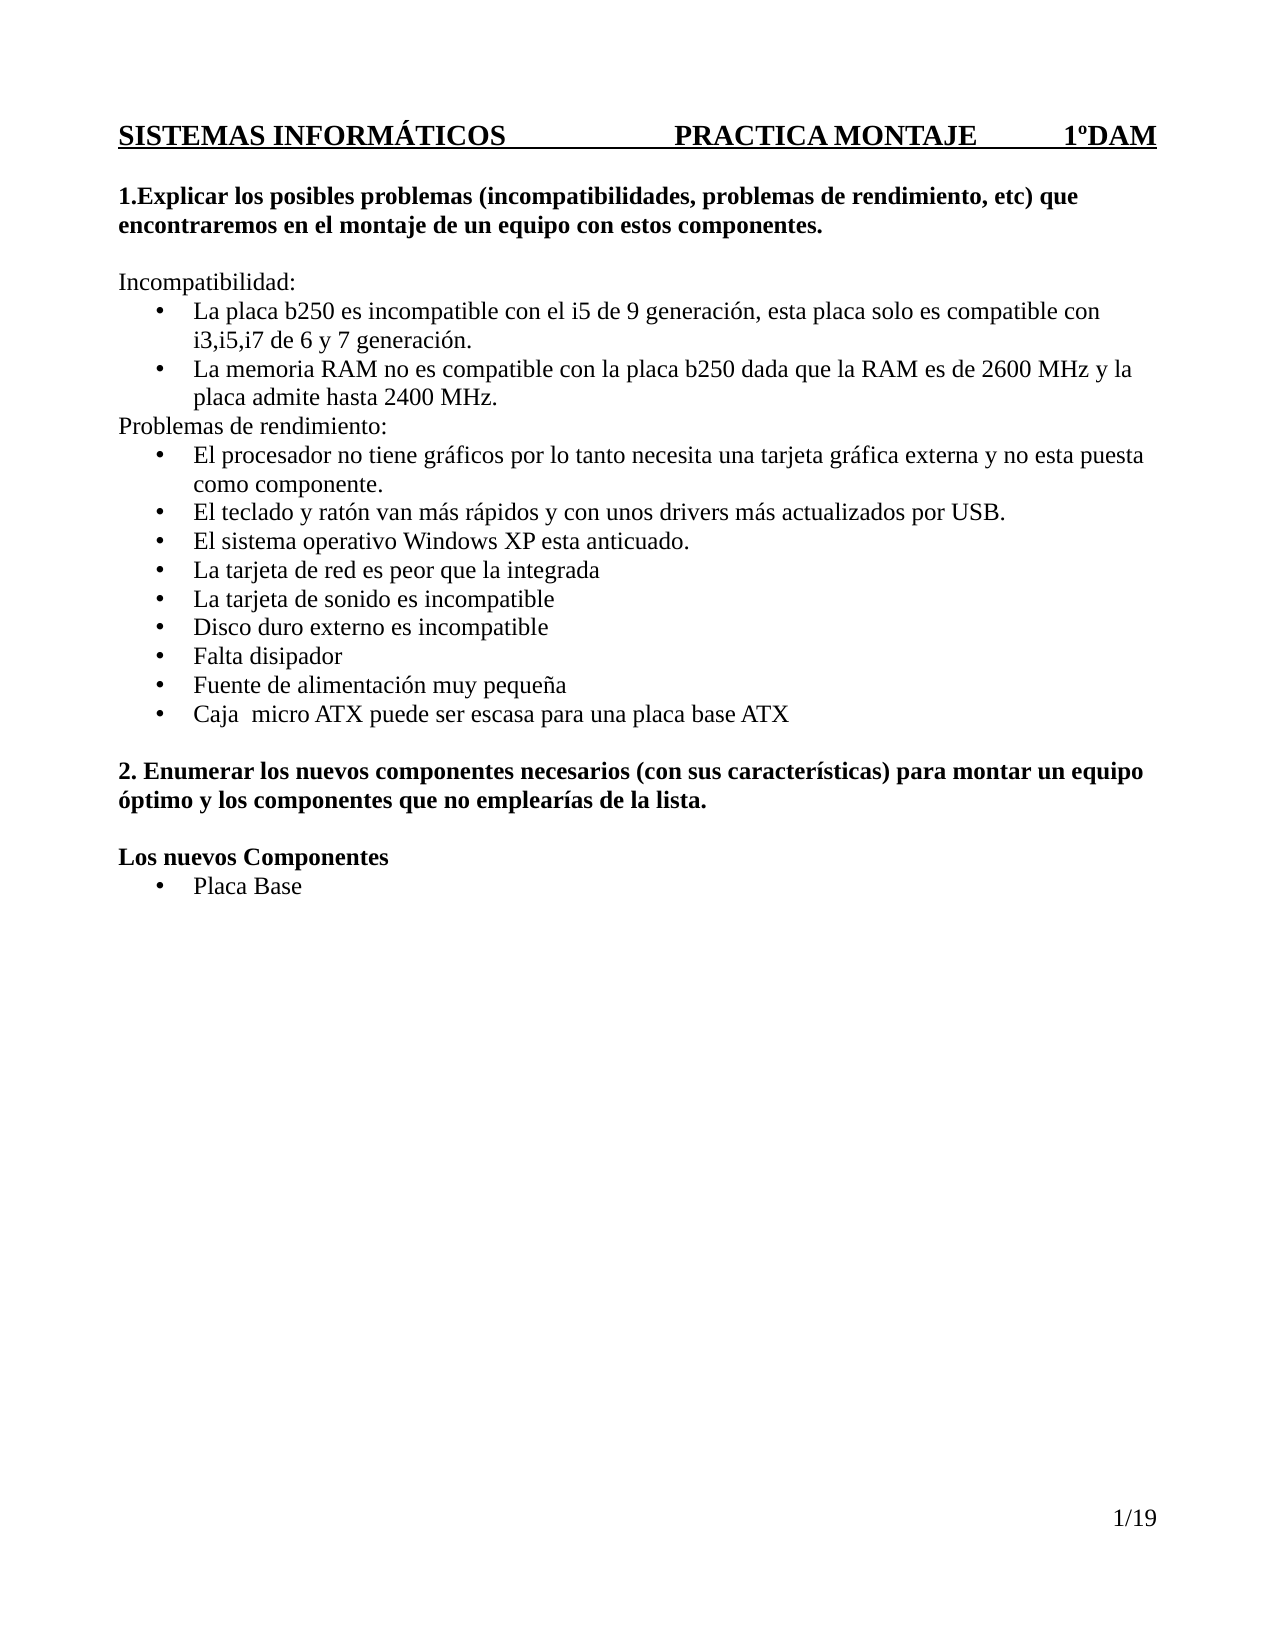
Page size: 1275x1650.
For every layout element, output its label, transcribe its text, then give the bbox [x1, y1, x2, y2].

text Incompatibilidad: [118, 267, 1157, 296]
list Falta disipador [156, 641, 1157, 670]
text Los nuevos Componentes [118, 842, 1157, 871]
text Problemas de rendimiento: [118, 411, 1157, 440]
list La placa b250 es incompatible con el i5 de 9 generación, esta placa solo es compatible con i3,i5,i7 de 6 y 7 generación. [156, 296, 1157, 354]
text 1.Explicar los posibles problemas (incompatibilidades, problemas de rendimiento, etc) que encontraremos en el montaje de un equipo con estos componentes. [118, 181, 1157, 239]
list El procesador no tiene gráficos por lo tanto necesita una tarjeta gráfica externa y no esta puesta como componente. [156, 440, 1157, 497]
list Disco duro externo es incompatible [156, 612, 1157, 641]
text 2. Enumerar los nuevos componentes necesarios (con sus características) para montar un equipo óptimo y los componentes que no emplearías de la lista. [118, 756, 1157, 814]
list La tarjeta de red es peor que la integrada [156, 555, 1157, 584]
list El teclado y ratón van más rápidos y con unos drivers más actualizados por USB. [156, 497, 1157, 526]
list El sistema operativo Windows XP esta anticuado. [156, 526, 1157, 555]
list Fuente de alimentación muy pequeña [156, 670, 1157, 699]
list La memoria RAM no es compatible con la placa b250 dada que la RAM es de 2600 MHz y la placa admite hasta 2400 MHz. [156, 354, 1157, 411]
list Placa Base [156, 871, 1157, 900]
list La tarjeta de sonido es incompatible [156, 584, 1157, 612]
list Caja micro ATX puede ser escasa para una placa base ATX [156, 699, 1157, 727]
